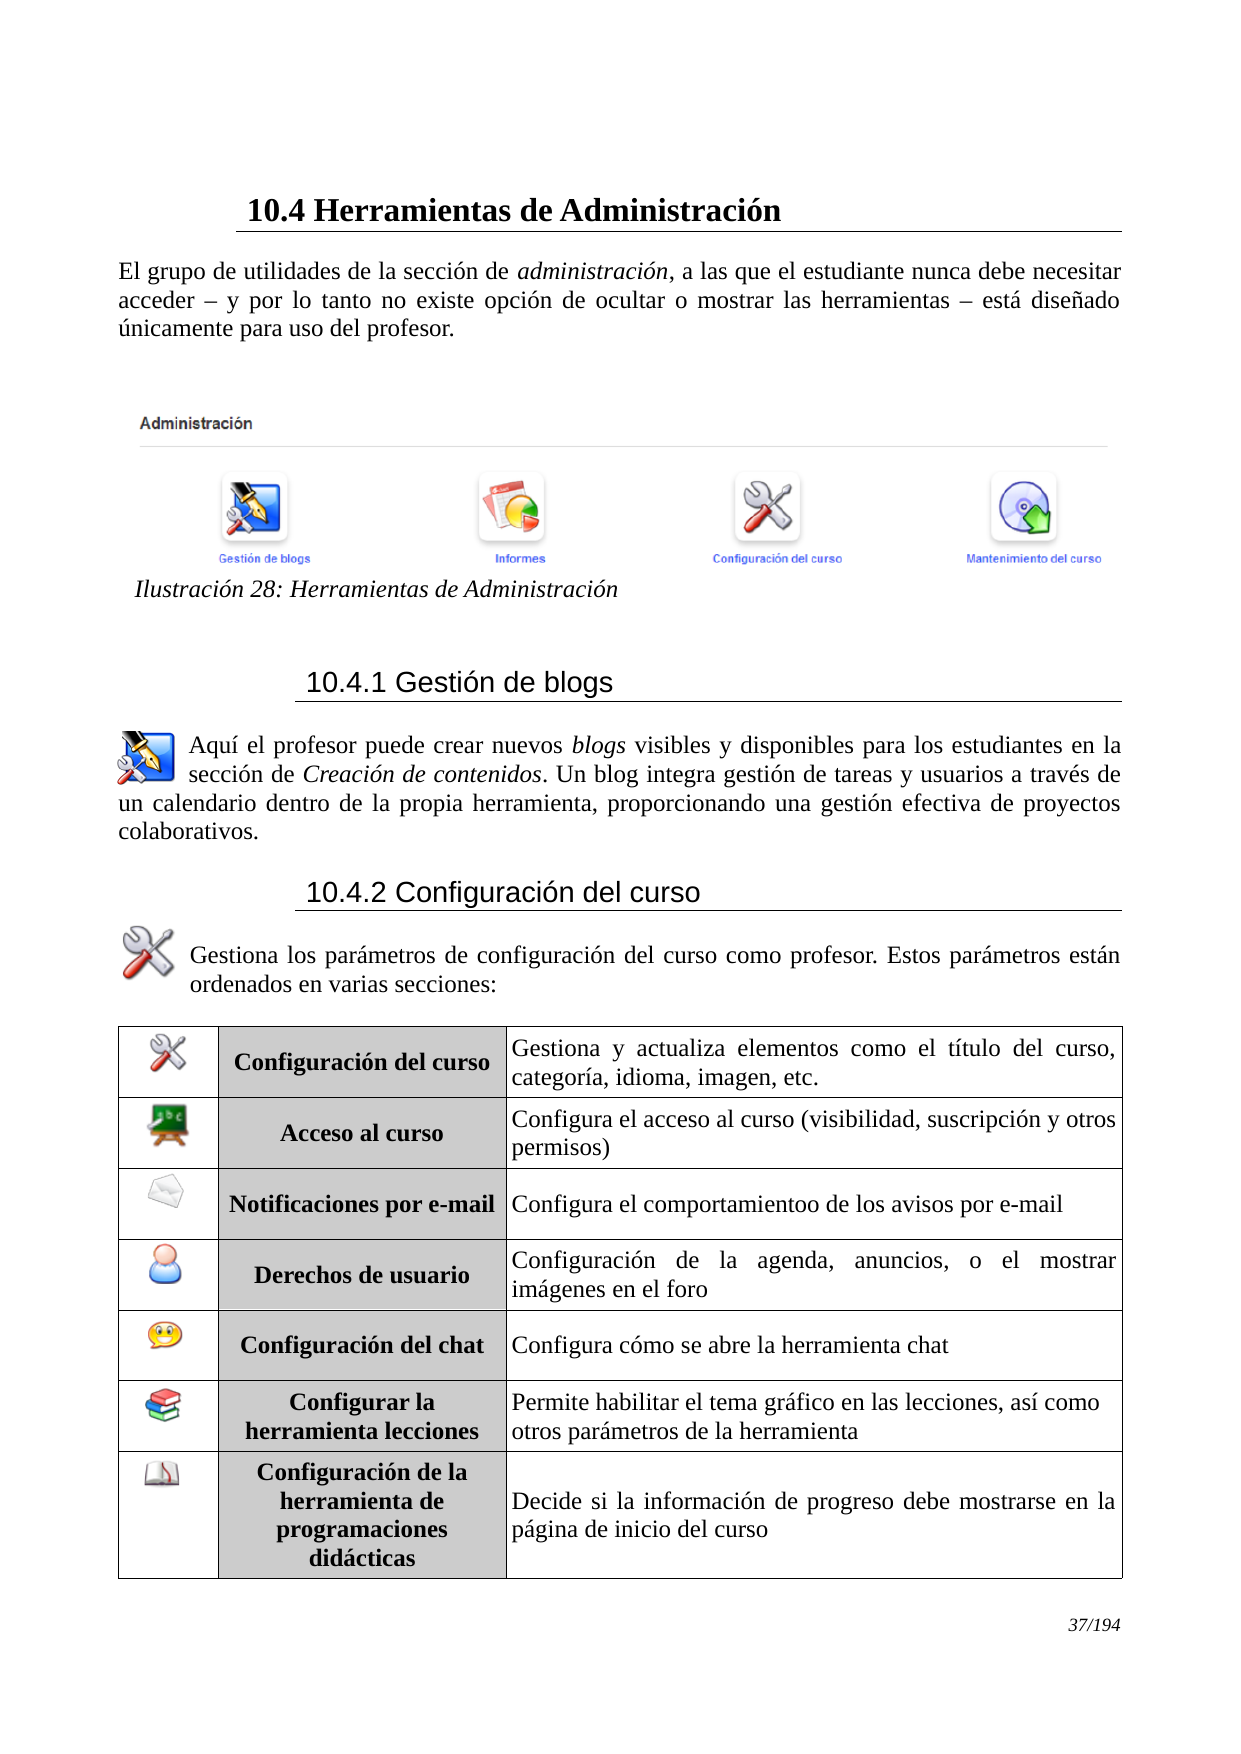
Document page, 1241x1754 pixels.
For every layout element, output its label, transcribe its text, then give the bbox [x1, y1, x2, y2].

picture [144, 1243, 186, 1284]
picture [144, 1457, 180, 1492]
table_cell Configuración del chat [219, 1311, 506, 1380]
table_cell [119, 1452, 218, 1578]
table_cell [119, 1311, 218, 1380]
table_cell Configurar la herramienta lecciones [219, 1381, 506, 1451]
table_cell Configura el comportamientoo de los avisos por e-mail [507, 1169, 1122, 1239]
picture [147, 1172, 184, 1208]
table_cell Permite habilitar el tema gráfico en las lecciones, así como otros parámetros de la herramienta [507, 1381, 1122, 1451]
text Gestiona los parámetros de configuración del curso como profesor. Estos parámetros están ordenados en varias secciones: [118, 940, 1122, 997]
picture [147, 1317, 183, 1353]
table_header Configuración del curso [219, 1027, 506, 1097]
table_cell [119, 1381, 218, 1451]
subtitle Herramientas de Administración [236, 190, 1122, 231]
table_cell Configuración de la herramienta de programaciones didácticas [219, 1452, 506, 1578]
picture [147, 1032, 189, 1074]
table_cell Configura el acceso al curso (visibilidad, suscripción y otros permisos) [507, 1098, 1122, 1168]
picture [132, 401, 1108, 574]
table_cell [119, 1244, 218, 1309]
table_header [119, 1027, 218, 1073]
table_header [119, 1074, 218, 1097]
picture [118, 922, 178, 982]
text El grupo de utilidades de la sección de administración, a las que el estudiante nunca debe necesitar acceder – y por lo tanto no existe opción de ocultar o mostrar las herramientas – está diseñado únicamente para uso del profesor. [118, 256, 1122, 342]
text Ilustración 28: Herramientas de Administración [134, 574, 1106, 603]
table_header Gestiona y actualiza elementos como el título del curso, categoría, idioma, imagen, etc. [507, 1027, 1122, 1097]
table_cell Configura cómo se abre la herramienta chat [507, 1311, 1122, 1380]
table_cell Acceso al curso [219, 1098, 506, 1168]
table_cell Decide si la información de progreso debe mostrarse en la página de inicio del curso [507, 1452, 1122, 1578]
table_cell Configuración de la agenda, anuncios, o el mostrar imágenes en el foro [507, 1240, 1122, 1309]
table_cell [119, 1169, 218, 1239]
table_cell [119, 1098, 218, 1168]
picture [117, 725, 177, 785]
table_cell Derechos de usuario [219, 1240, 506, 1309]
picture [145, 1387, 182, 1424]
table_cell Notificaciones por e-mail [219, 1169, 506, 1239]
picture [145, 1102, 192, 1150]
text Aquí el profesor puede crear nuevos blogs visibles y disponibles para los estudiantes en la sección de Creación de contenidos. Un blog integra gestión de tareas y usuarios a través de un calendario dentro de la propia herramienta, proporcionando una gestión efectiva de proyectos colaborativos. [118, 730, 1122, 845]
subtitle Gestión de blogs [295, 665, 1122, 701]
subtitle Configuración del curso [295, 875, 1122, 910]
